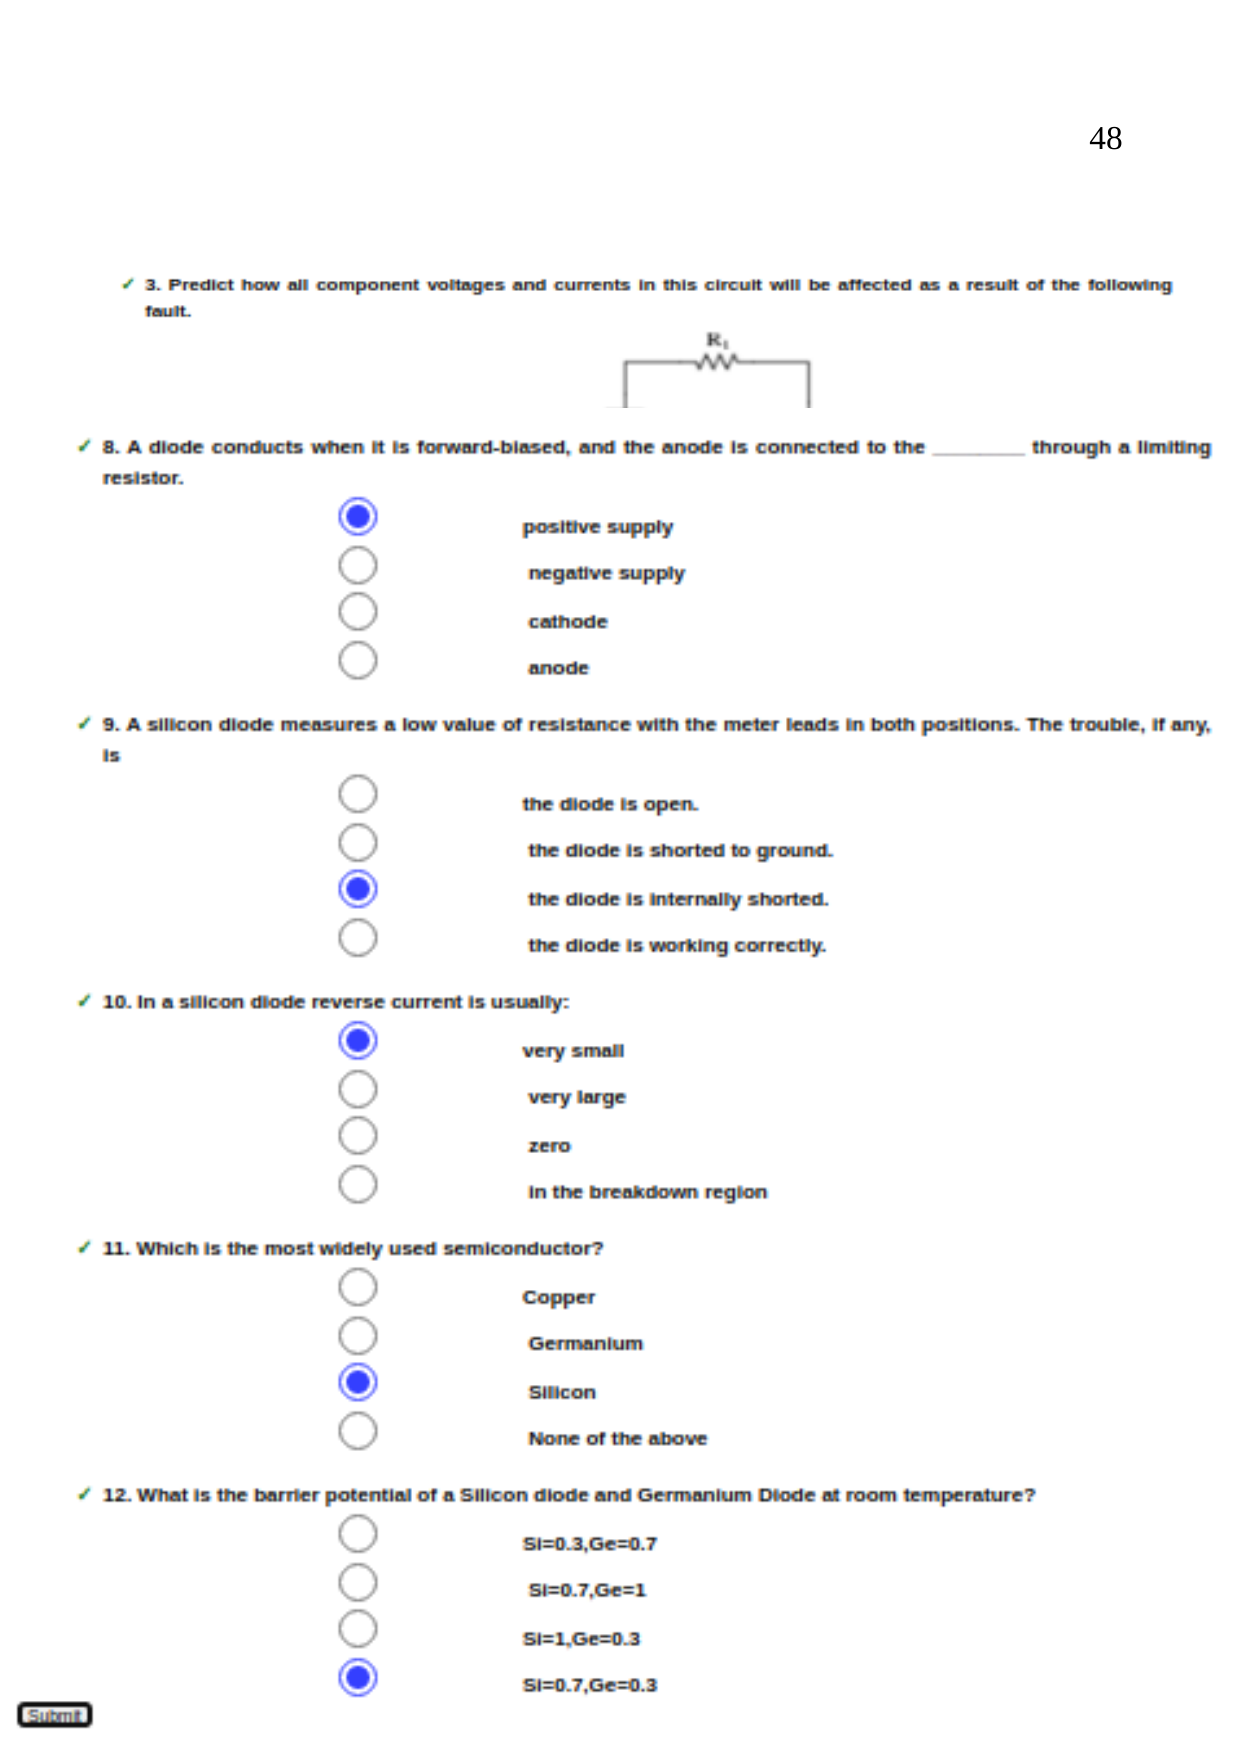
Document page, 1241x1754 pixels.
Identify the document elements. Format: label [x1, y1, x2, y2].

picture [0, 258, 1241, 1754]
